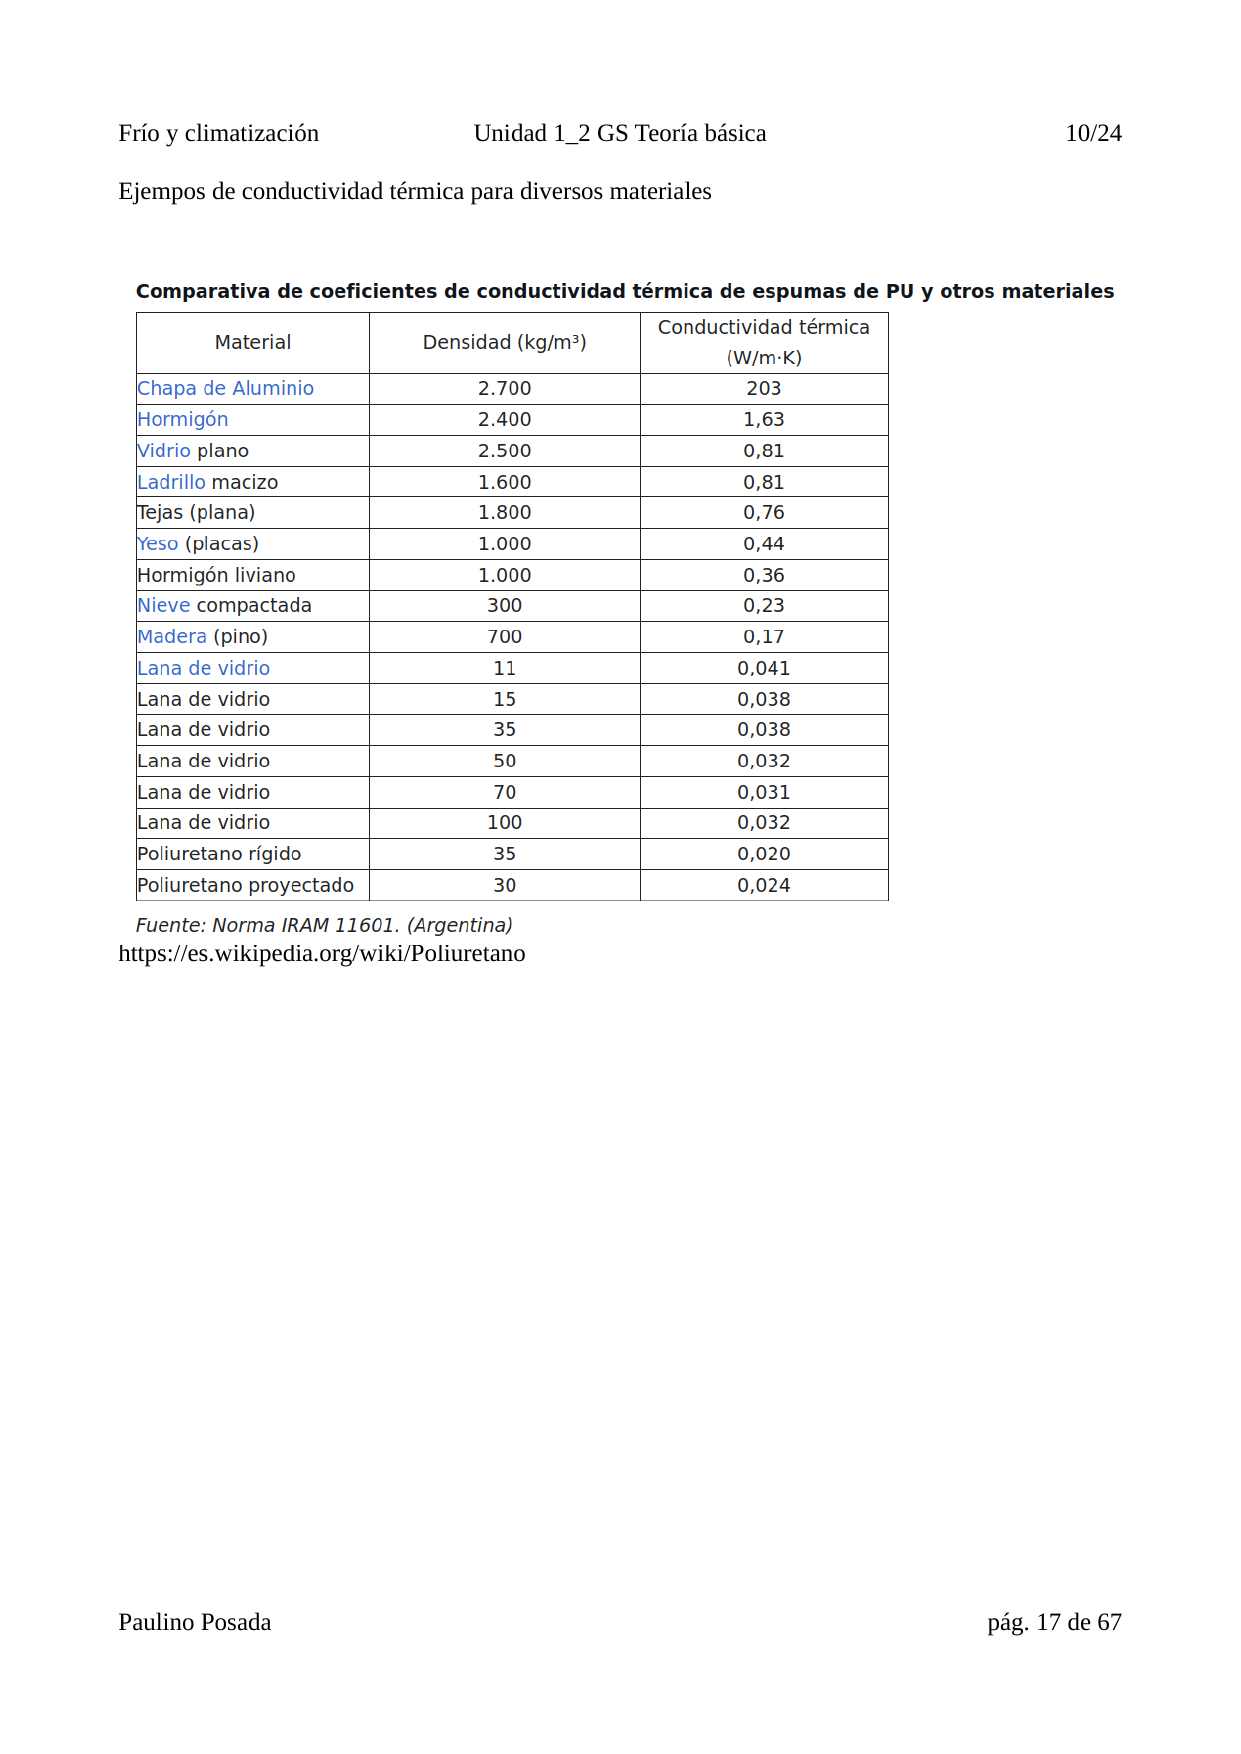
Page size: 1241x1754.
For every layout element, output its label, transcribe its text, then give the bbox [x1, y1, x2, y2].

text Ejempos de conductividad térmica para diversos materiales [118, 176, 1122, 205]
text https://es.wikipedia.org/wiki/Poliuretano [118, 945, 1122, 967]
picture [118, 271, 1123, 945]
